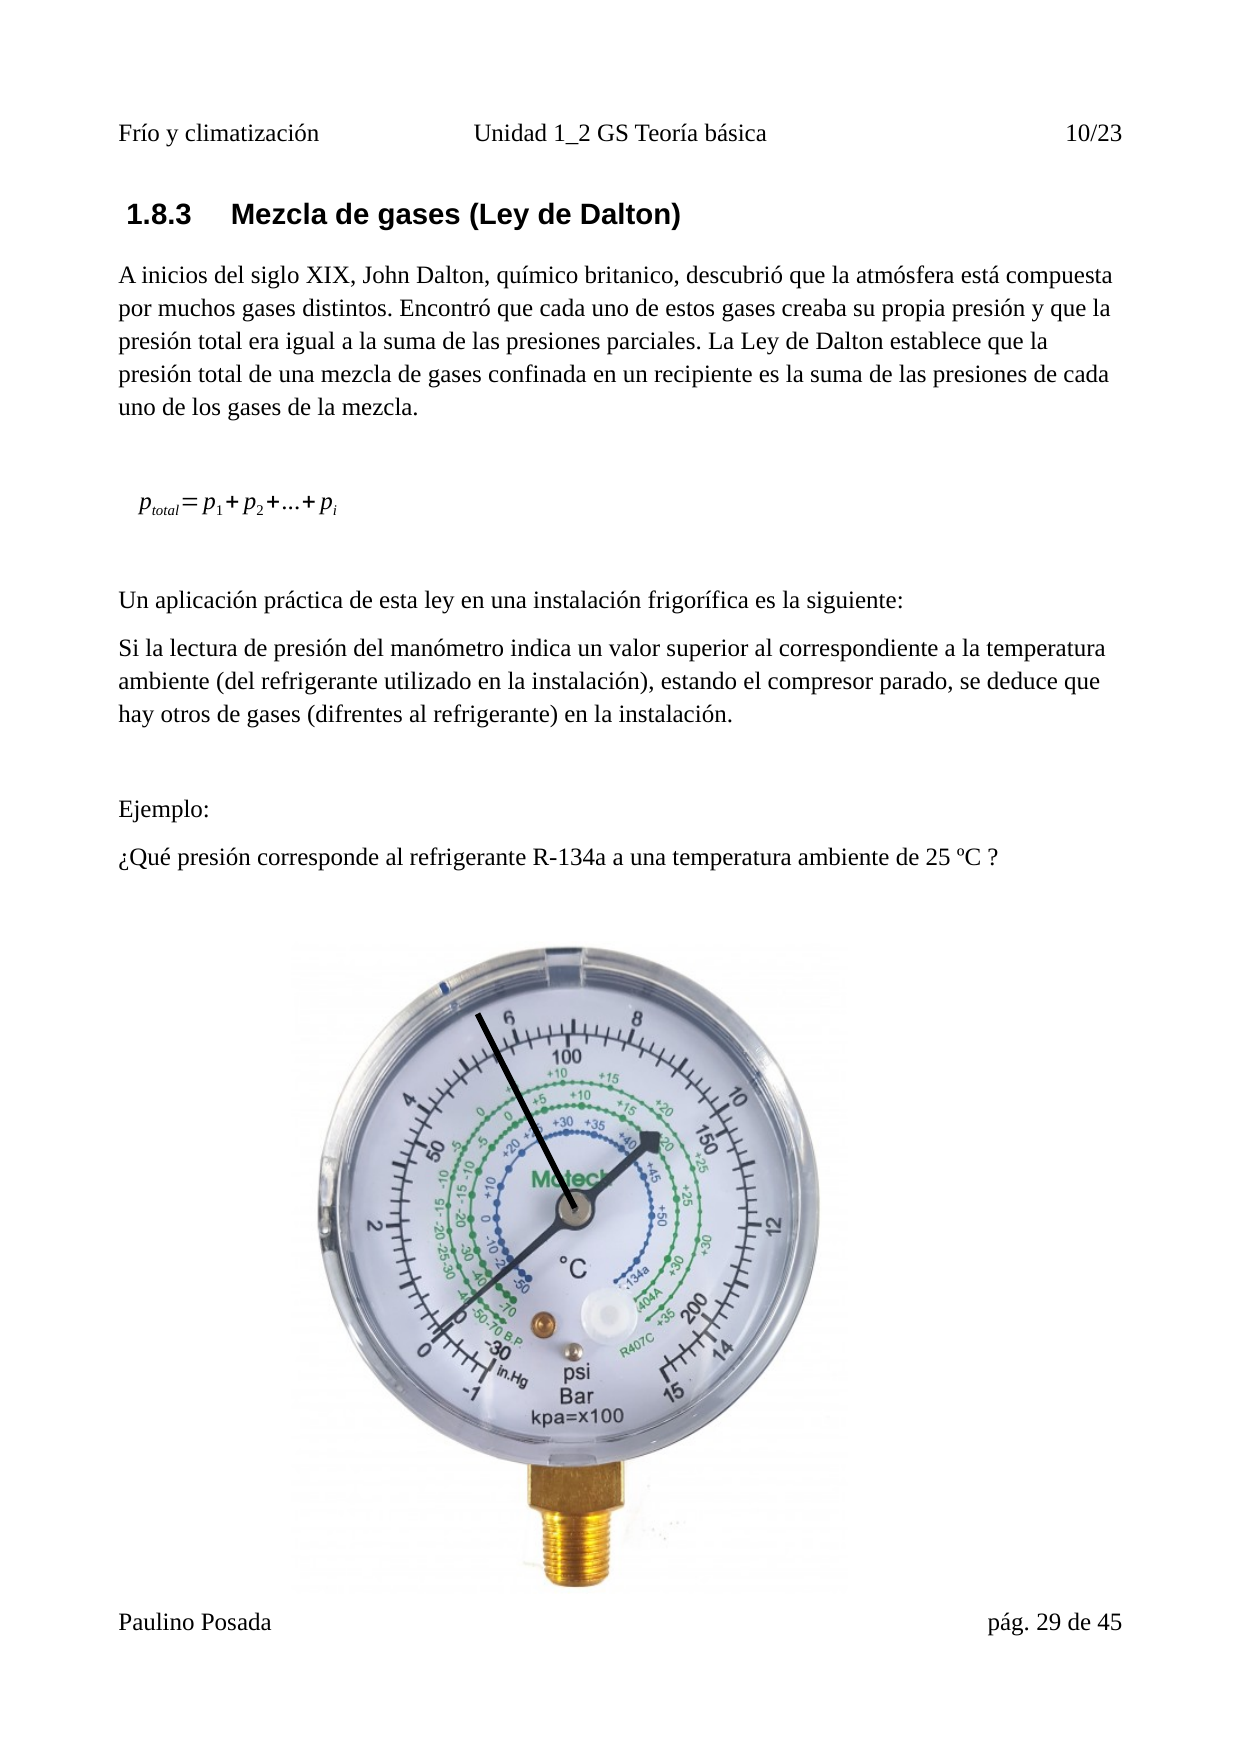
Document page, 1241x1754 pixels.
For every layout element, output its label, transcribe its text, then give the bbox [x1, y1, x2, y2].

subtitle Mezcla de gases (Ley de Dalton) [118, 197, 1122, 231]
text ¿Qué presión corresponde al refrigerante R-134a a una temperatura ambiente de 25 ºC ? [118, 842, 1122, 871]
text Un aplicación práctica de esta ley en una instalación frigorífica es la siguiente: [118, 585, 1122, 614]
text A inicios del siglo XIX, John Dalton, químico britanico, descubrió que la atmósfera está compuesta por muchos gases distintos. Encontró que cada uno de estos gases creaba su propia presión y que la presión total era igual a la suma de las presiones parciales. La Ley de Dalton establece que la presión total de una mezcla de gases confinada en un recipiente es la suma de las presiones de cada uno de los gases de la mezcla. [118, 260, 1122, 421]
picture [283, 941, 858, 1594]
text Si la lectura de presión del manómetro indica un valor superior al correspondiente a la temperatura ambiente (del refrigerante utilizado en la instalación), estando el compresor parado, se deduce que hay otros de gases (difrentes al refrigerante) en la instalación. [118, 633, 1122, 728]
text Ejemplo: [118, 794, 1122, 823]
